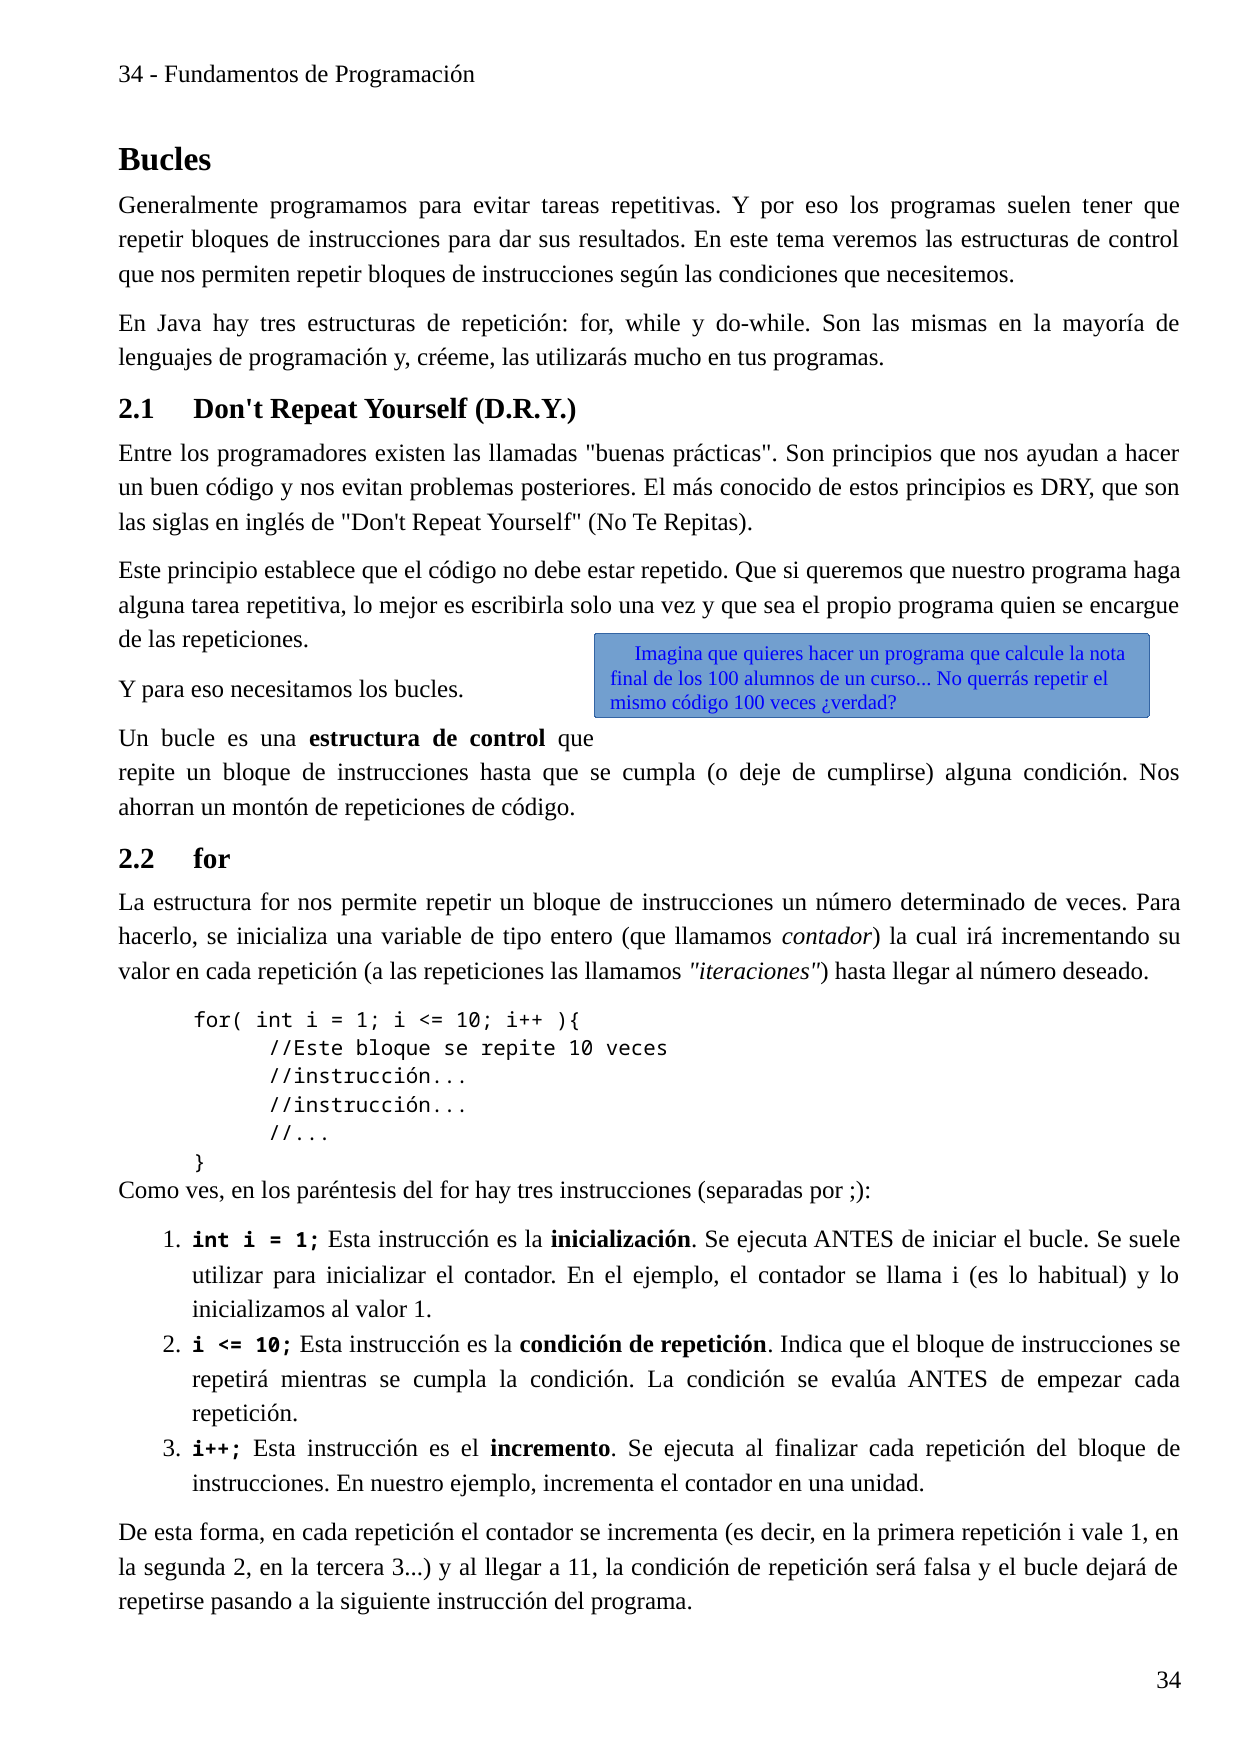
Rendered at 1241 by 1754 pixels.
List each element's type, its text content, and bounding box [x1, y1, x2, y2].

subtitle for [118, 841, 1181, 874]
text Este principio establece que el código no debe estar repetido. Que si queremos que nuestro programa haga alguna tarea repetitiva, lo mejor es escribirla solo una vez y que sea el propio programa quien se encargue de las repeticiones. [118, 556, 1181, 653]
text } [118, 1147, 1181, 1175]
text Y para eso necesitamos los bucles. [118, 674, 594, 702]
text La estructura for nos permite repetir un bloque de instrucciones un número determinado de veces. Para hacerlo, se inicializa una variable de tipo entero (que llamamos contador) la cual irá incrementando su valor en cada repetición (a las repeticiones las llamamos "iteraciones") hasta llegar al número deseado. [118, 887, 1181, 984]
subtitle Bucles [118, 139, 1181, 177]
list i <= 10; Esta instrucción es la condición de repetición. Indica que el bloque de instrucciones se repetirá mientras se cumpla la condición. La condición se evalúa ANTES de empezar cada repetición. [162, 1329, 1181, 1427]
list int i = 1; Esta instrucción es la inicialización. Se ejecuta ANTES de iniciar el bucle. Se suele utilizar para inicializar el contador. En el ejemplo, el contador se llama i (es lo habitual) y lo inicializamos al valor 1. [162, 1224, 1181, 1323]
text //instrucción... [118, 1090, 1181, 1118]
text //instrucción... [118, 1062, 1181, 1090]
text //... [118, 1118, 1181, 1147]
text Entre los programadores existen las llamadas "buenas prácticas". Son principios que nos ayudan a hacer un buen código y nos evitan problemas posteriores. El más conocido de estos principios es DRY, que son las siglas en inglés de "Don't Repeat Yourself" (No Te Repitas). [118, 438, 1181, 535]
text De esta forma, en cada repetición el contador se incrementa (es decir, en la primera repetición i vale 1, en la segunda 2, en la tercera 3...) y al llegar a 11, la condición de repetición será falsa y el bucle dejará de repetirse pasando a la siguiente instrucción del programa. [118, 1517, 1181, 1615]
text Un bucle es una estructura de control que repite un bloque de instrucciones hasta que se cumpla (o deje de cumplirse) alguna condición. Nos ahorran un montón de repeticiones de código. [118, 723, 1181, 820]
text Como ves, en los paréntesis del for hay tres instrucciones (separadas por ;): [118, 1175, 1181, 1204]
text En Java hay tres estructuras de repetición: for, while y do-while. Son las mismas en la mayoría de lenguajes de programación y, créeme, las utilizarás mucho en tus programas. [118, 308, 1181, 371]
text Generalmente programamos para evitar tareas repetitivas. Y por eso los programas suelen tener que repetir bloques de instrucciones para dar sus resultados. En este tema veremos las estructuras de control que nos permiten repetir bloques de instrucciones según las condiciones que necesitemos. [118, 190, 1181, 288]
text [1150, 674, 1181, 702]
subtitle Don't Repeat Yourself (D.R.Y.) [118, 392, 1181, 425]
text for( int i = 1; i <= 10; i++ ){ [118, 1005, 1181, 1033]
list i++; Esta instrucción es el incremento. Se ejecuta al finalizar cada repetición del bloque de instrucciones. En nuestro ejemplo, incrementa el contador en una unidad. [162, 1433, 1181, 1497]
text //Este bloque se repite 10 veces [118, 1033, 1181, 1062]
